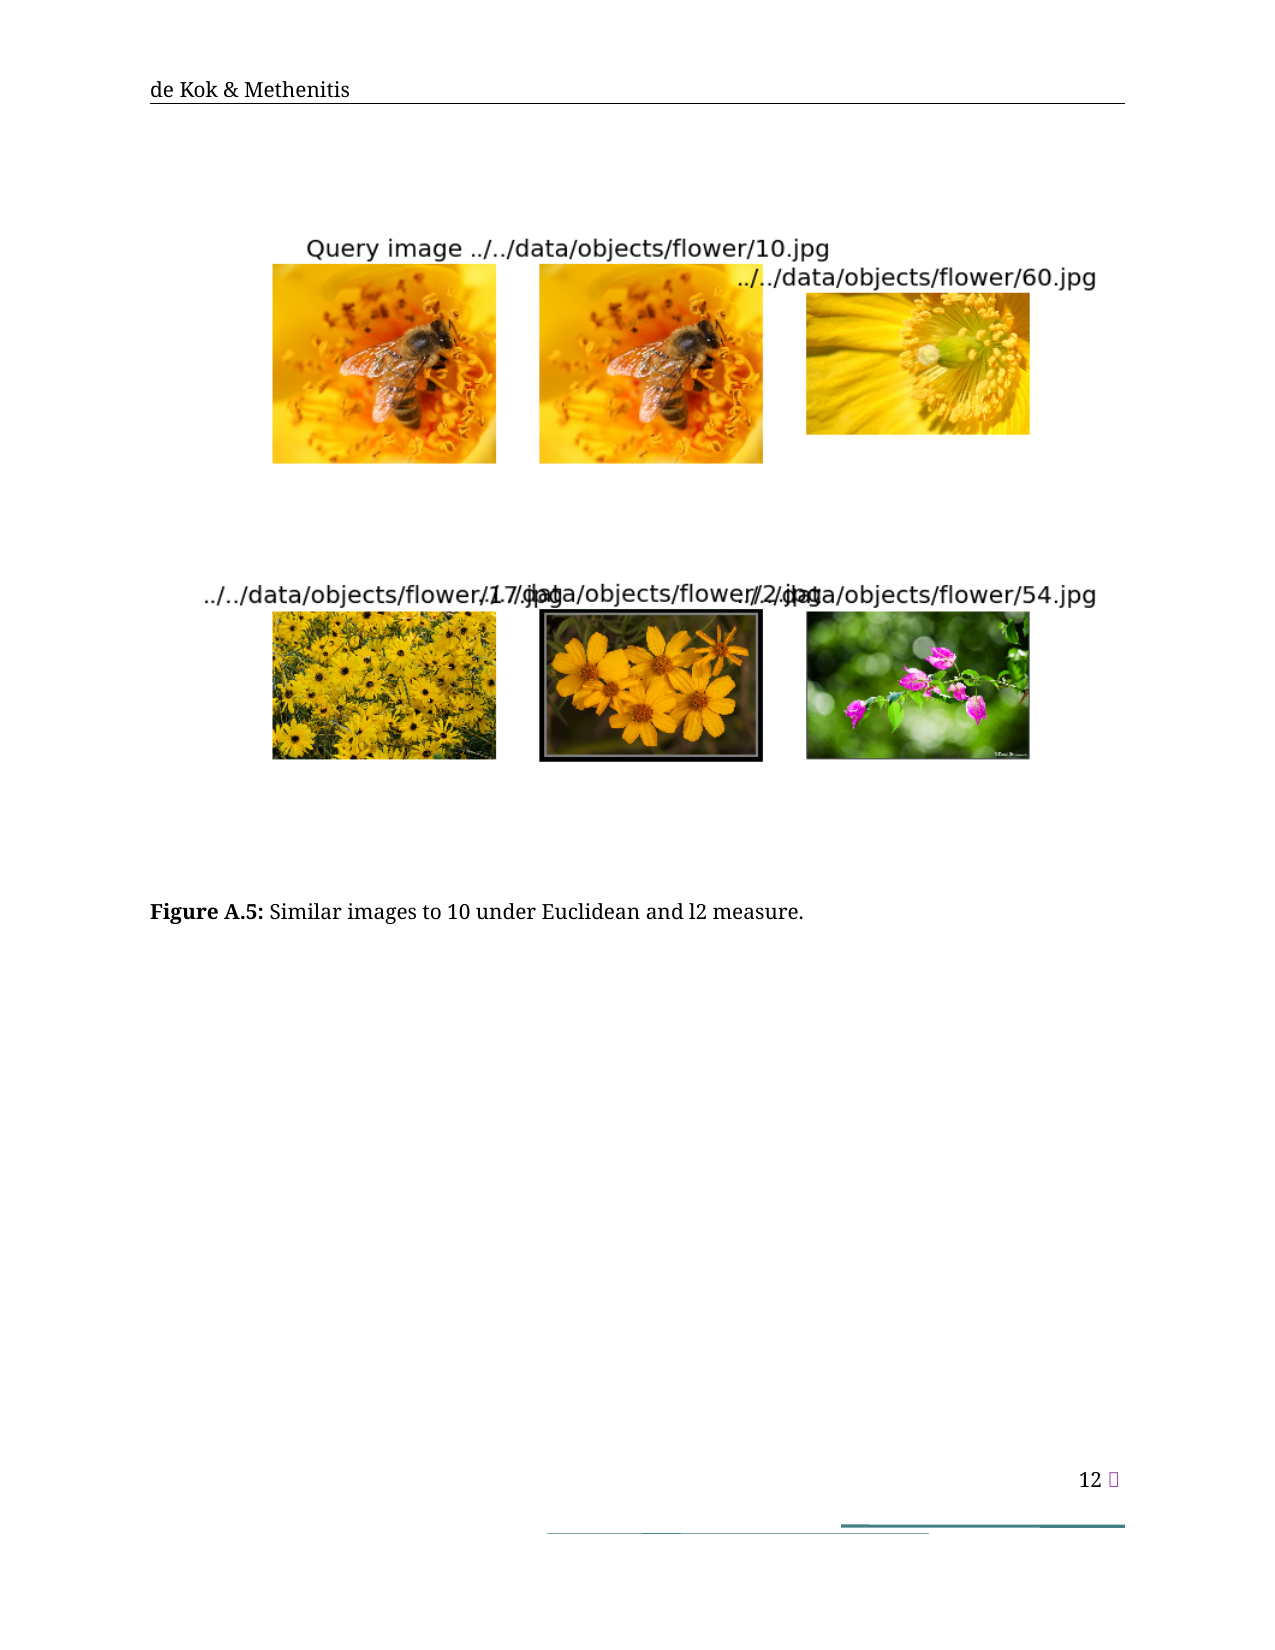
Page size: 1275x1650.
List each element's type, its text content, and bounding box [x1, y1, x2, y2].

text Figure A.5: Similar images to 10 under Euclidean and l2 measure. [150, 893, 1125, 925]
picture [150, 157, 1125, 893]
